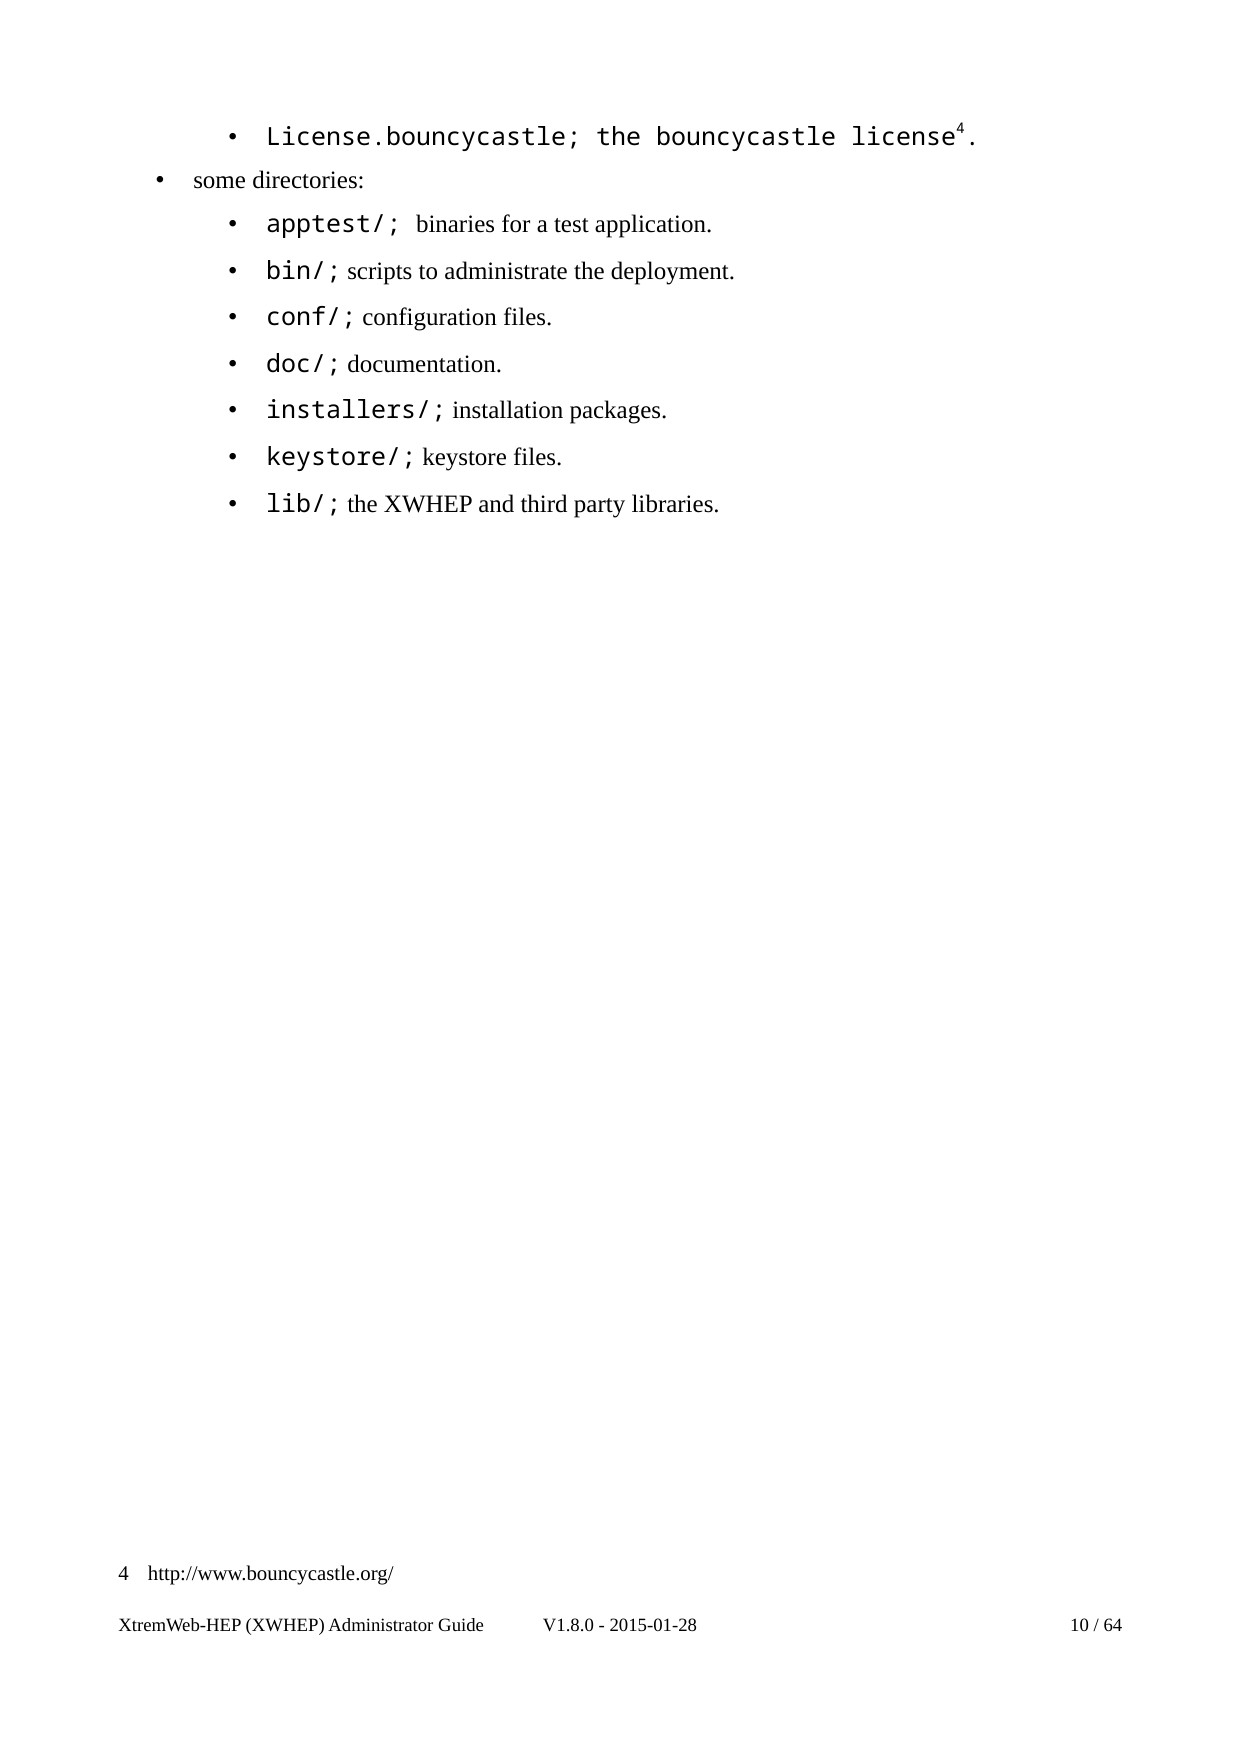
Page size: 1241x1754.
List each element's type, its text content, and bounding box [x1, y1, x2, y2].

list apptest/; binaries for a test application. [228, 206, 1122, 240]
list doc/; documentation. [228, 346, 1122, 380]
list conf/; configuration files. [228, 299, 1122, 333]
list some directories: [156, 165, 1122, 193]
list keystore/; keystore files. [228, 439, 1122, 473]
list bin/; scripts to administrate the deployment. [228, 252, 1122, 287]
list installers/; installation packages. [228, 392, 1122, 426]
list License.bouncycastle; the bouncycastle license. [228, 118, 1122, 152]
list http://www.bouncycastle.org/ [118, 1561, 1122, 1585]
list lib/; the XWHEP and third party libraries. [228, 485, 1122, 519]
